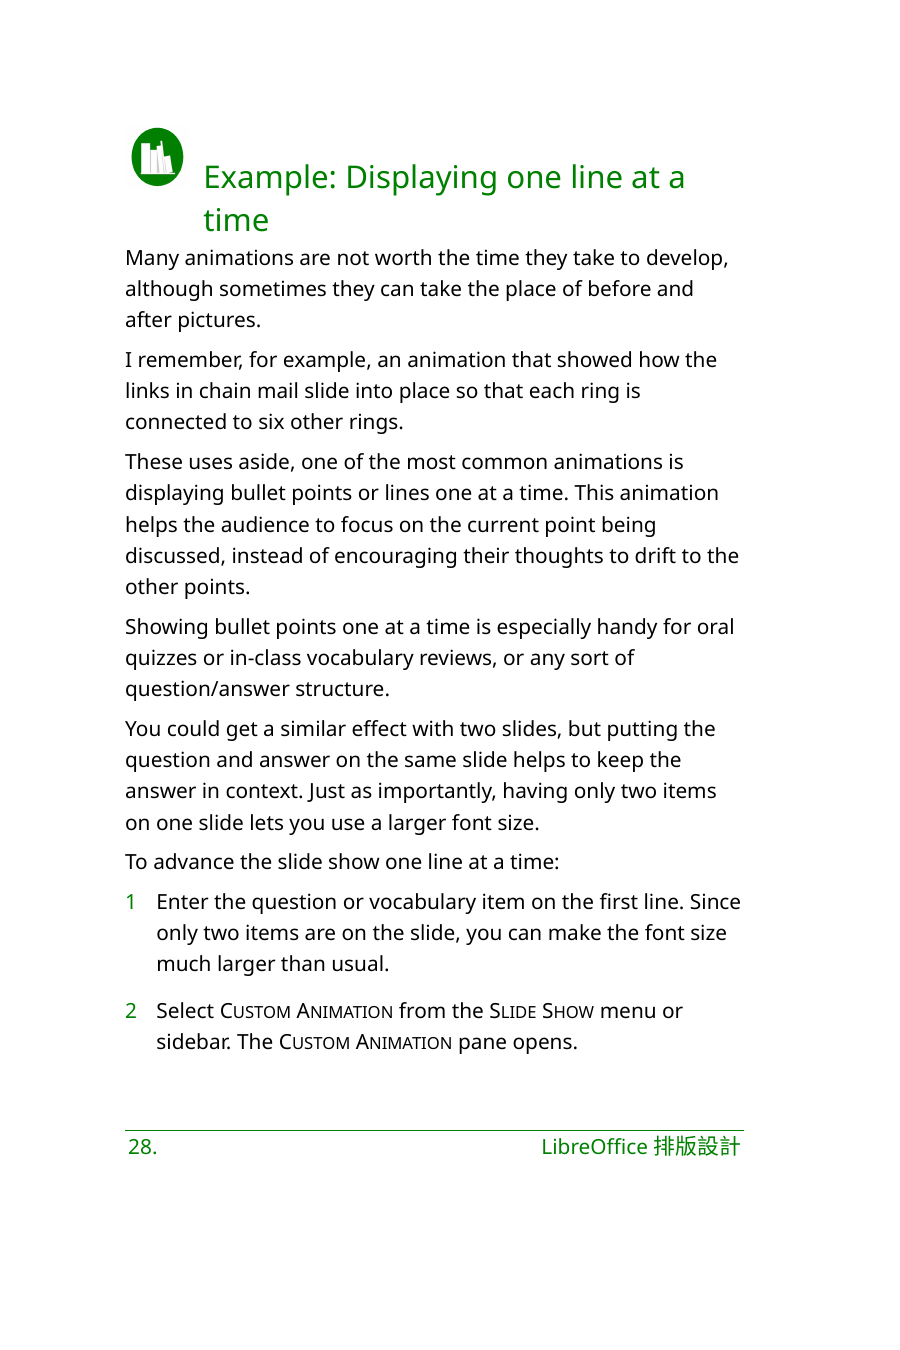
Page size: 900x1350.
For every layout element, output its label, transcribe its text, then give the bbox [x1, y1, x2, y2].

text To advance the slide show one line at a time: [125, 844, 744, 876]
list Select Custom Animation from the Slide Show menu or sidebar. The Custom Animation pane opens. [125, 993, 744, 1056]
subtitle Example: Displaying one line at a time [125, 125, 744, 240]
text Many animations are not worth the time they take to develop, although sometimes they can take the place of before and after pictures. [125, 240, 744, 334]
list Enter the question or vocabulary item on the first line. Since only two items are on the slide, you can make the font size much larger than usual. [125, 884, 744, 978]
text These uses aside, one of the most common animations is displaying bullet points or lines one at a time. This animation helps the audience to focus on the current point being discussed, instead of encouraging their thoughts to drift to the other points. [125, 444, 744, 601]
text You could get a similar effect with two slides, but putting the question and answer on the same slide helps to keep the answer in context. Just as importantly, having only two items on one slide lets you use a larger font size. [125, 711, 744, 836]
text Showing bullet points one at a time is especially handy for oral quizzes or in-class vocabulary reviews, or any sort of question/answer structure. [125, 609, 744, 703]
text I remember, for example, an animation that showed how the links in chain mail slide into place so that each ring is connected to six other rings. [125, 342, 744, 436]
picture [126, 125, 189, 189]
